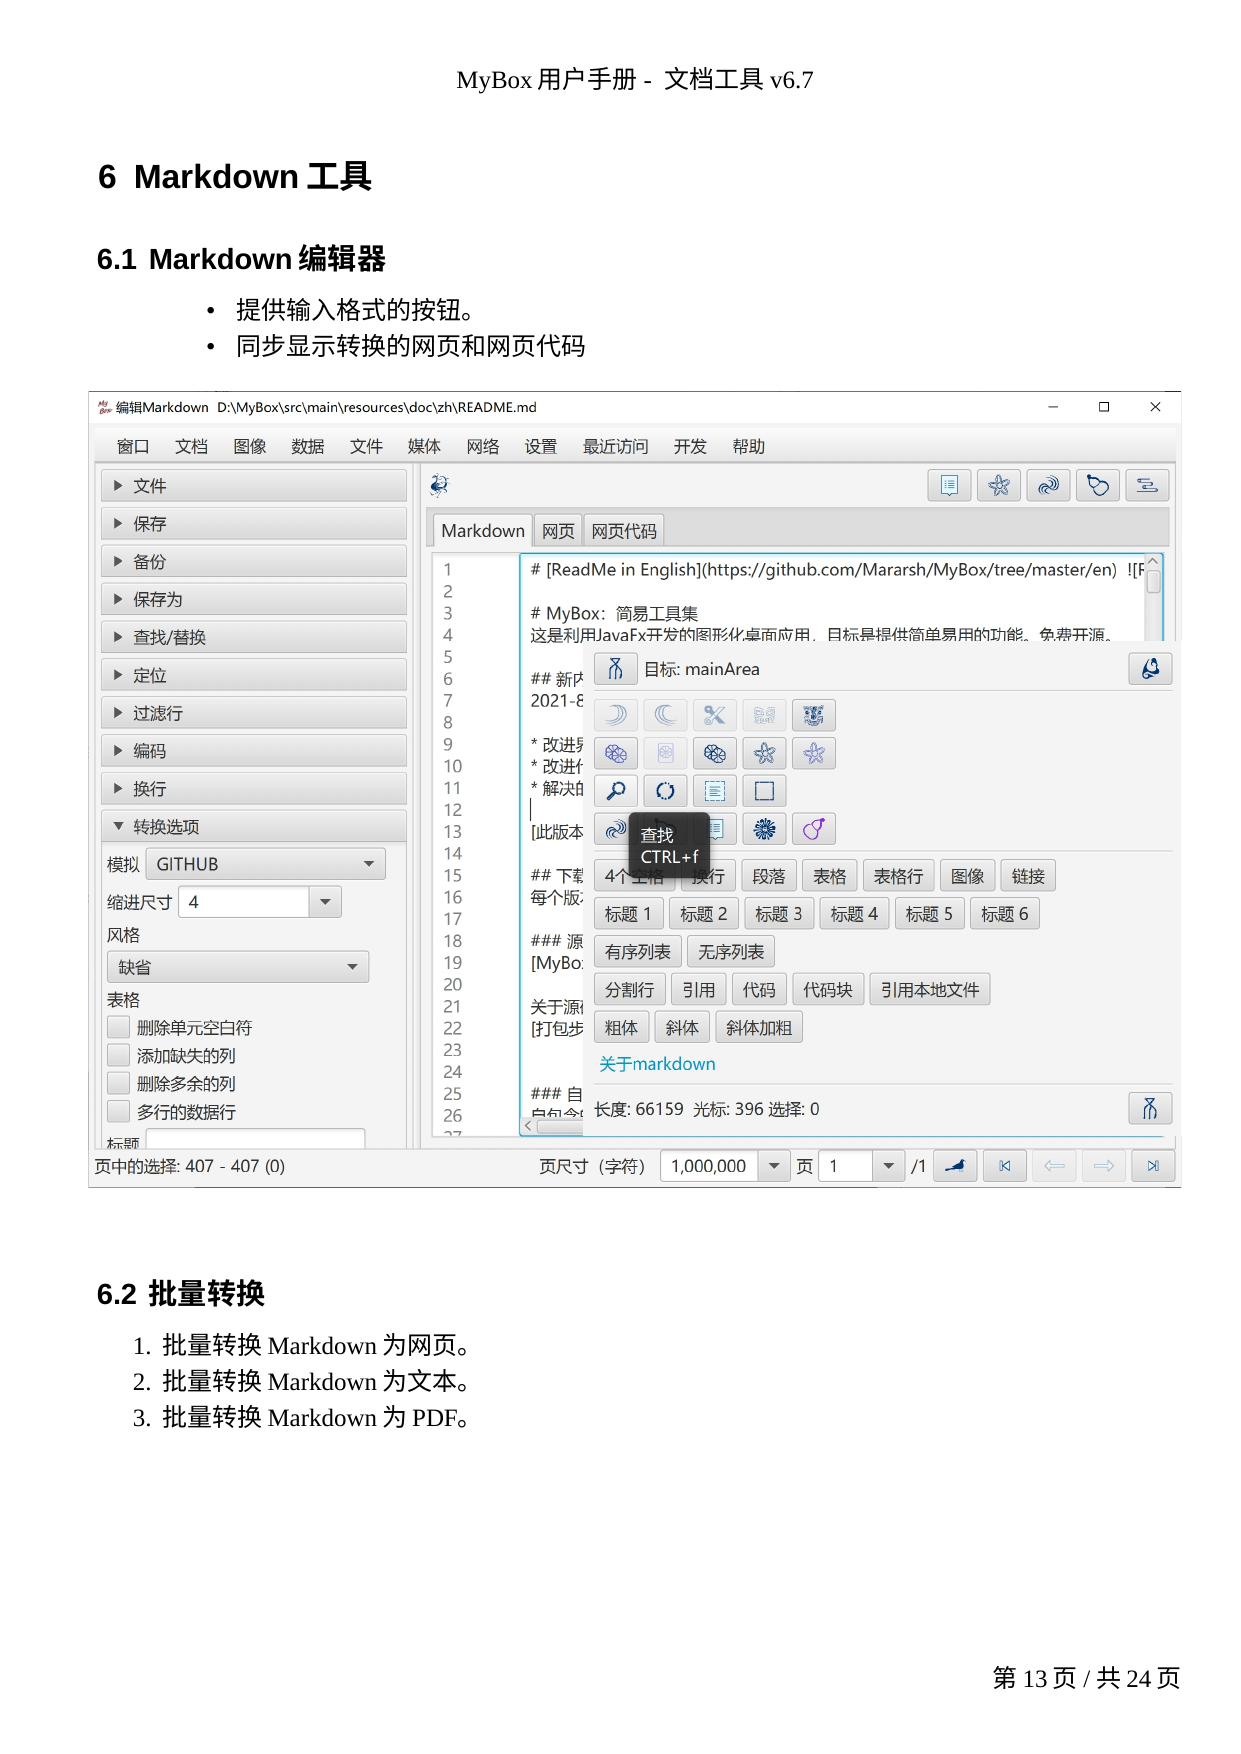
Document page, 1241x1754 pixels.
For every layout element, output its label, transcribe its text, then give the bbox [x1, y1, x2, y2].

list 同步显示转换的网页和网页代码 [206, 327, 1181, 363]
list 批量转换Markdown为网页。 [133, 1325, 1181, 1361]
subtitle Markdown编辑器 [88, 236, 1181, 278]
subtitle 批量转换 [88, 1270, 1181, 1313]
list 提供输入格式的按钮。 [206, 291, 1181, 327]
list 批量转换Markdown为PDF。 [133, 1398, 1181, 1434]
list 批量转换Markdown为文本。 [133, 1361, 1181, 1398]
subtitle Markdown工具 [88, 150, 1181, 198]
picture [88, 391, 1182, 1188]
